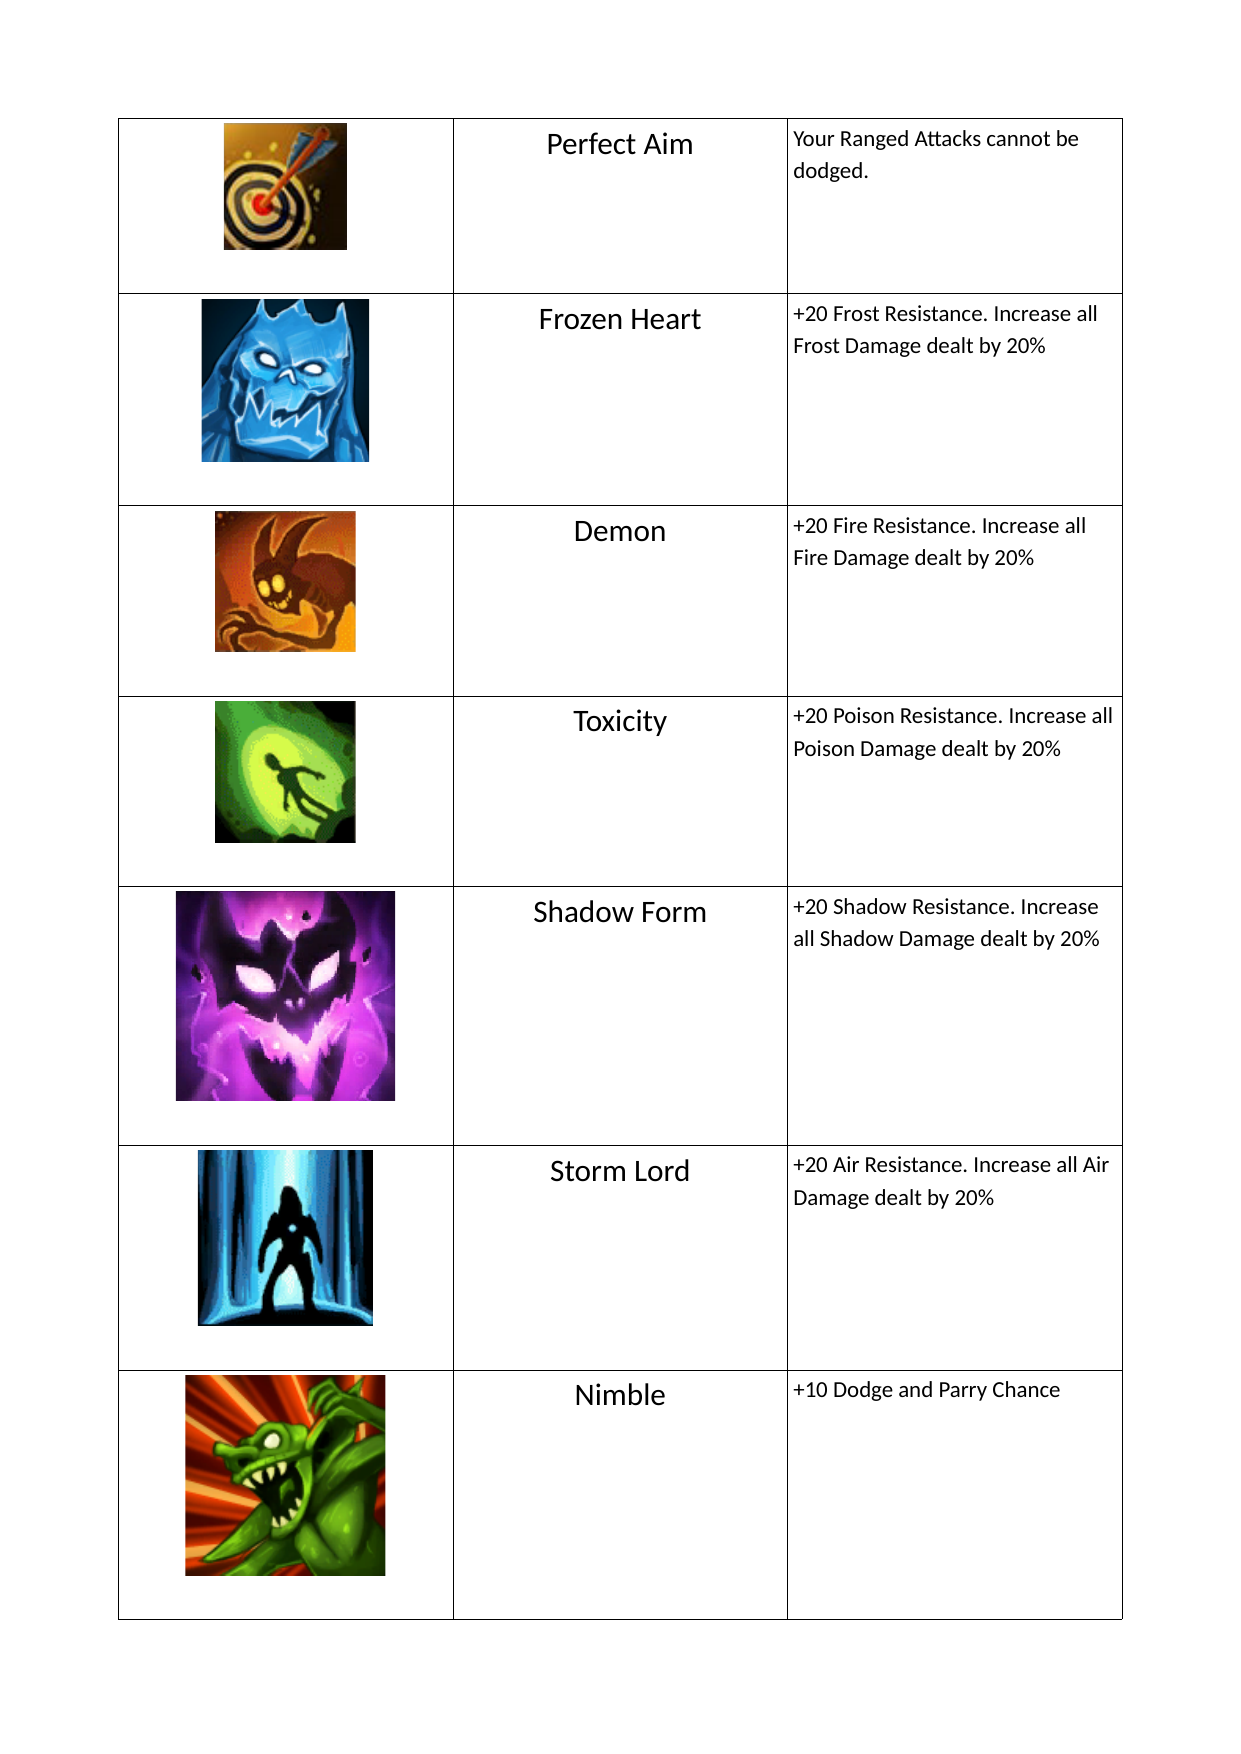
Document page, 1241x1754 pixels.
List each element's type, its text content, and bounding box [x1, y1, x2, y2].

picture [215, 701, 356, 843]
picture [223, 123, 347, 250]
table_cell [119, 506, 453, 696]
table_cell +20 Air Resistance. Increase all Air Damage dealt by 20% [788, 1146, 1122, 1369]
table_cell [119, 697, 453, 886]
table_cell [119, 1371, 453, 1619]
table_cell +20 Poison Resistance. Increase all Poison Damage dealt by 20% [788, 697, 1122, 886]
table_cell +20 Frost Resistance. Increase all Frost Damage dealt by 20% [788, 294, 1122, 505]
table_cell [119, 119, 453, 293]
table_cell Shadow Form [454, 887, 787, 1145]
table_cell [119, 294, 453, 505]
table_cell [119, 887, 453, 1145]
table_cell +20 Fire Resistance. Increase all Fire Damage dealt by 20% [788, 506, 1122, 696]
picture [197, 1150, 373, 1326]
picture [175, 891, 396, 1101]
table_cell +20 Shadow Resistance. Increase all Shadow Damage dealt by 20% [788, 887, 1122, 1145]
table_cell Perfect Aim [454, 119, 787, 293]
table_cell Your Ranged Attacks cannot be dodged. [788, 119, 1122, 293]
table_cell Demon [454, 506, 787, 696]
table_cell Nimble [454, 1371, 787, 1619]
picture [215, 511, 356, 652]
table_cell Toxicity [454, 697, 787, 886]
picture [201, 299, 370, 462]
table_cell [119, 1146, 453, 1369]
table_cell Storm Lord [454, 1146, 787, 1369]
table_cell +10 Dodge and Parry Chance [788, 1371, 1122, 1619]
table_cell Frozen Heart [454, 294, 787, 505]
picture [185, 1375, 386, 1576]
